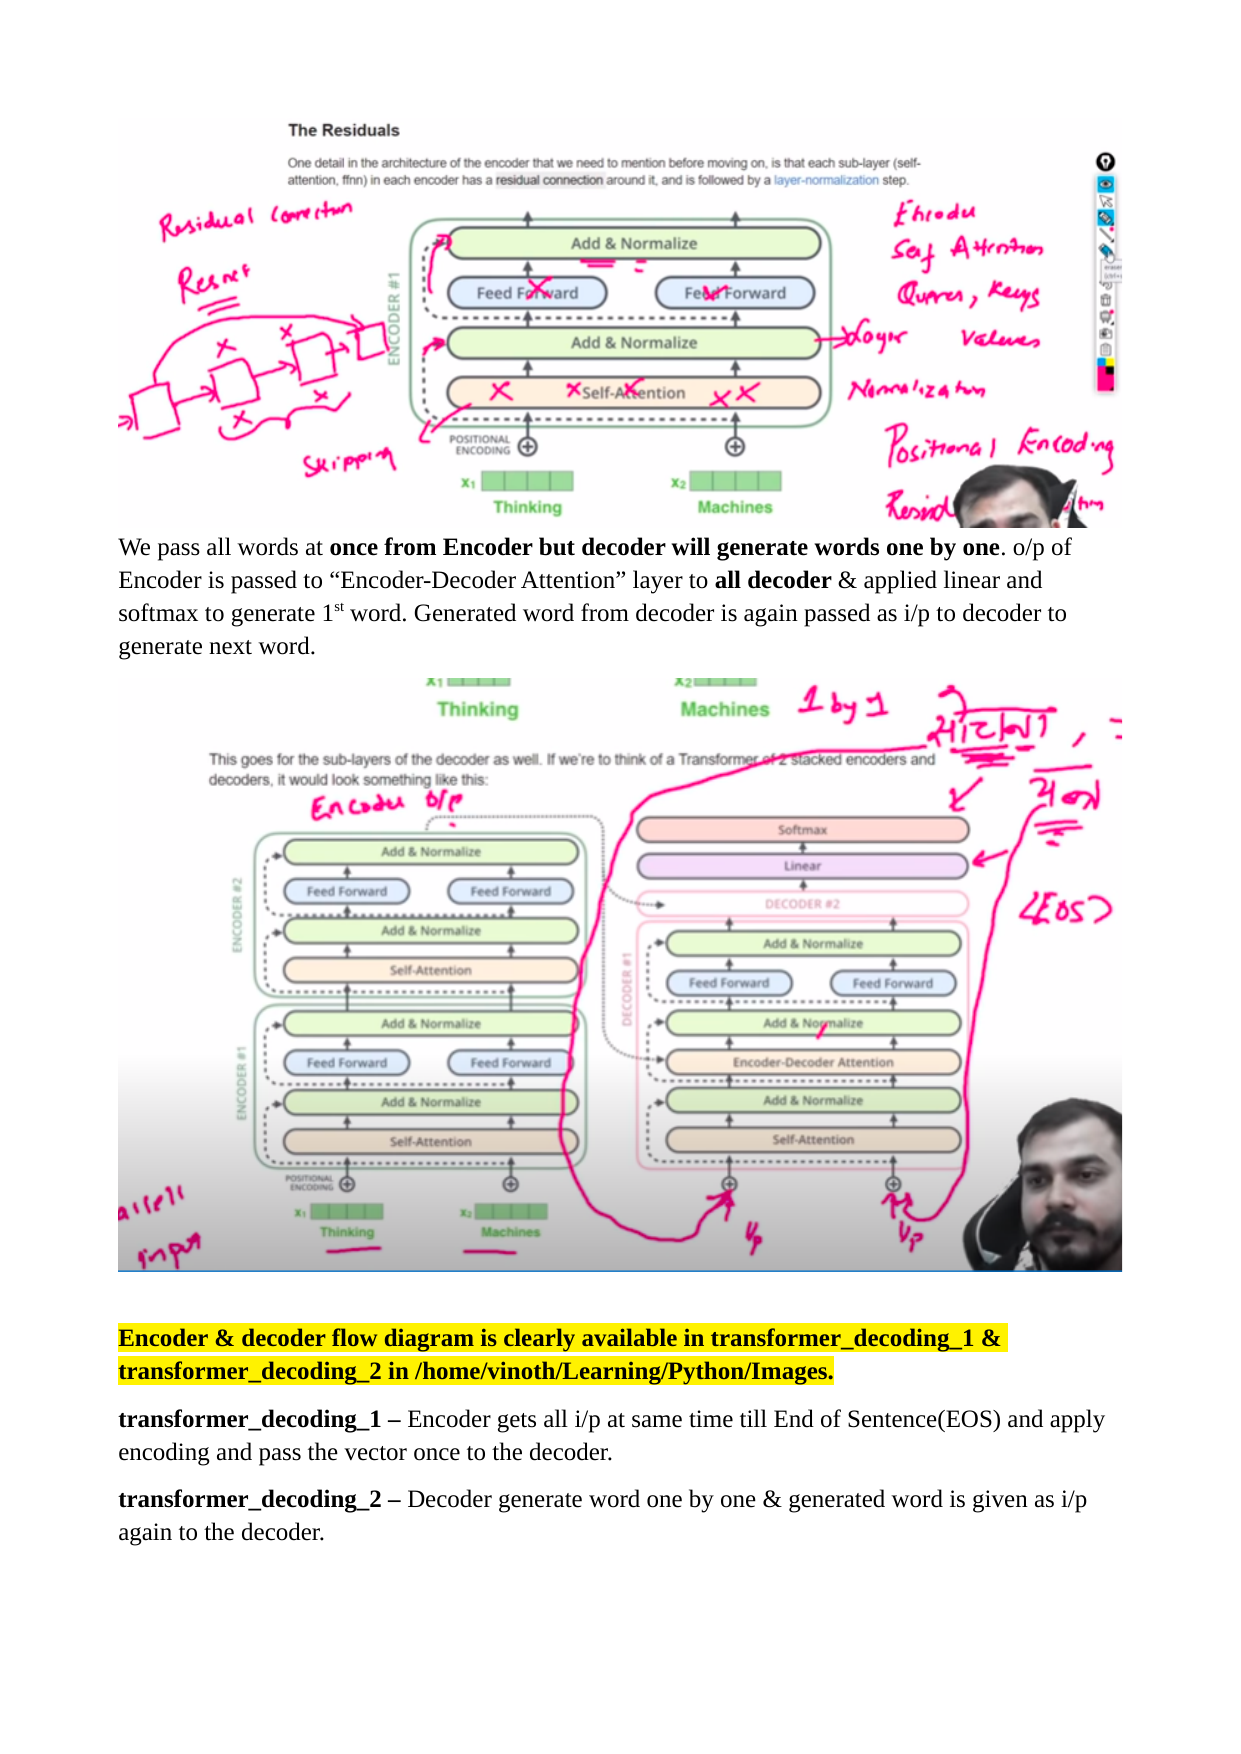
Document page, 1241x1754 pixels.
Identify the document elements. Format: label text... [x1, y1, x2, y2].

text Encoder & decoder flow diagram is clearly available in transformer_decoding_1 & transformer_decoding_2 in /home/vinoth/Learning/Python/Images. [118, 1323, 1122, 1385]
picture [118, 678, 1123, 1272]
picture [118, 118, 1123, 528]
text transformer_decoding_1 – Encoder gets all i/p at same time till End of Sentence(EOS) and apply encoding and pass the vector once to the decoder. [118, 1404, 1122, 1465]
text We pass all words at once from Encoder but decoder will generate words one by one. o/p of Encoder is passed to “Encoder-Decoder Attention” layer to all decoder & applied linear and softmax to generate 1st word. Generated word from decoder is again passed as i/p to decoder to generate next word. [118, 528, 1122, 660]
text transformer_decoding_2 – Decoder generate word one by one & generated word is given as i/p again to the decoder. [118, 1484, 1122, 1546]
